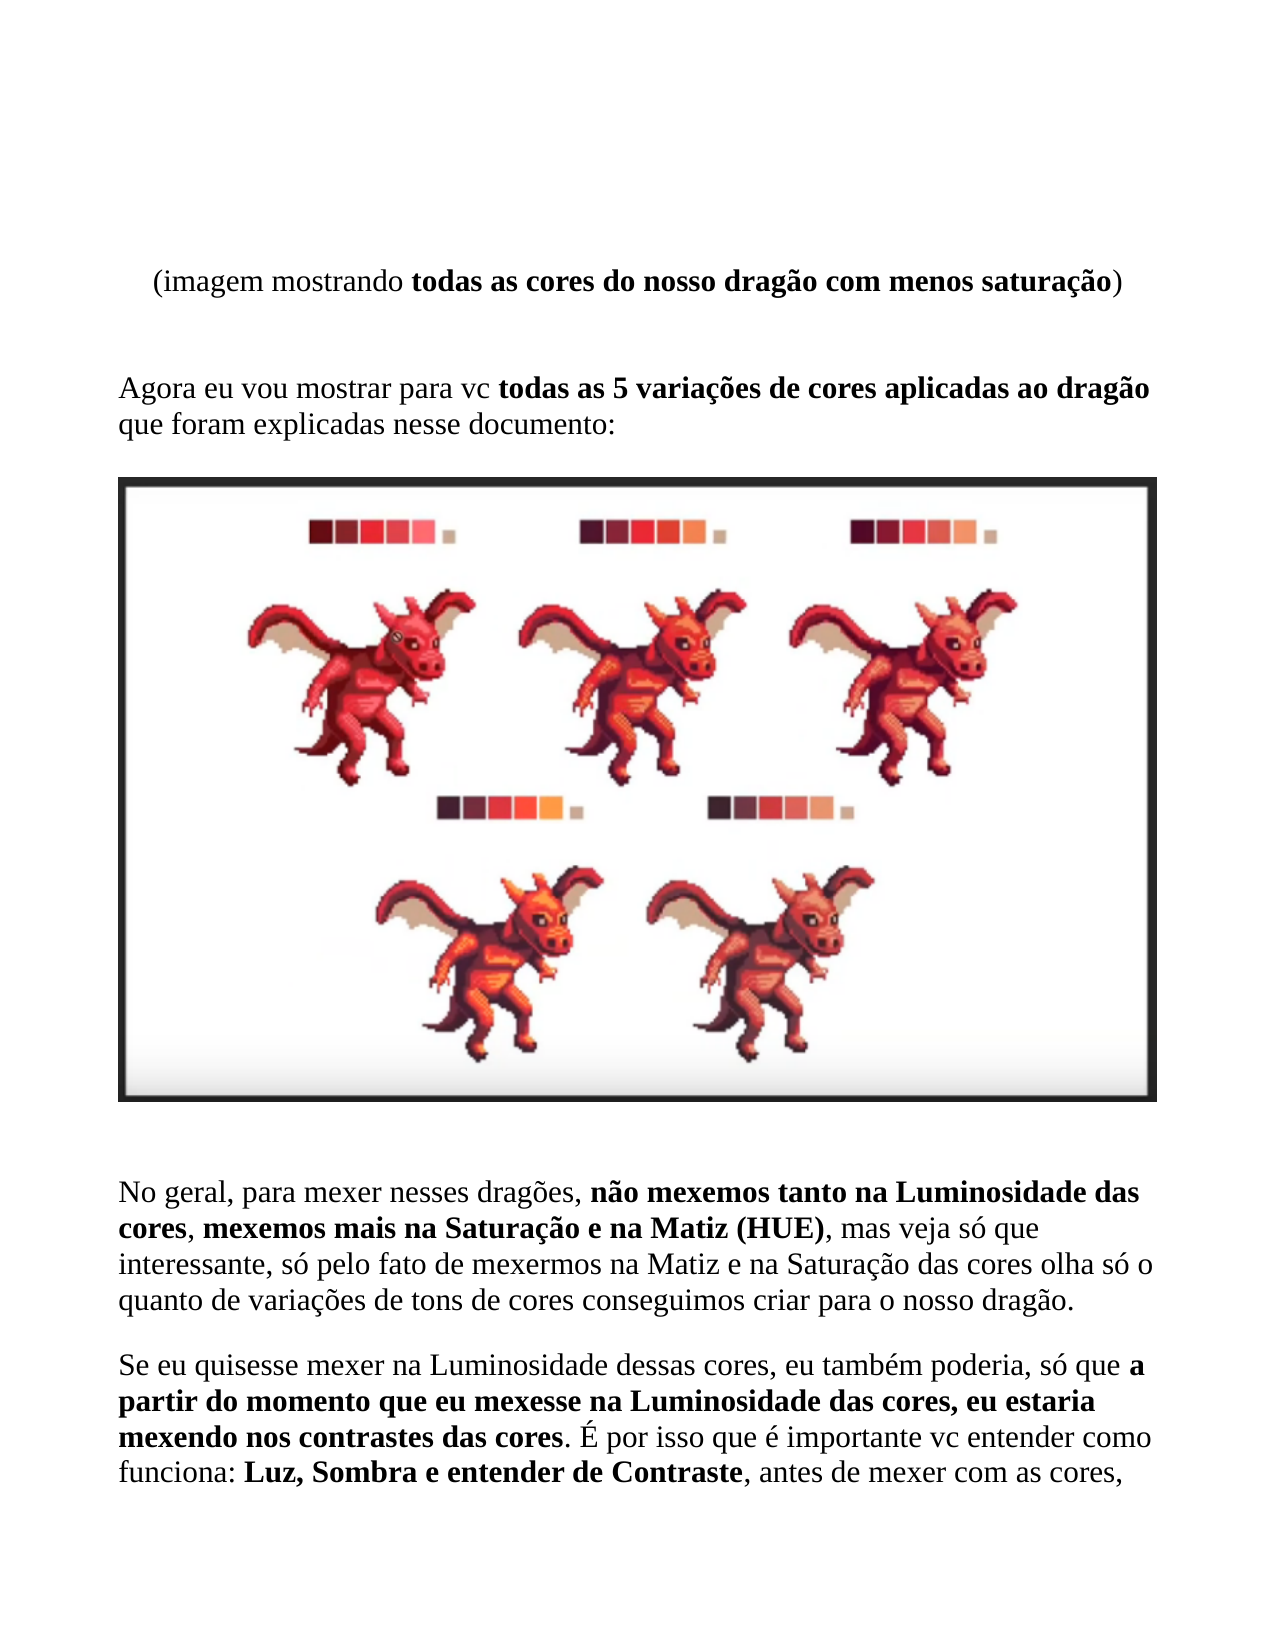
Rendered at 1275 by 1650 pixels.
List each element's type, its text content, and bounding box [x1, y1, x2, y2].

text Se eu quisesse mexer na Luminosidade dessas cores, eu também poderia, só que a partir do momento que eu mexesse na Luminosidade das cores, eu estaria mexendo nos contrastes das cores. É por isso que é importante vc entender como funciona: Luz, Sombra e entender de Contraste, antes de mexer com as cores, [118, 1346, 1157, 1490]
text Agora eu vou mostrar para vc todas as 5 variações de cores aplicadas ao dragão que foram explicadas nesse documento: [118, 370, 1157, 442]
picture [118, 477, 1157, 1102]
text No geral, para mexer nesses dragões, não mexemos tanto na Luminosidade das cores, mexemos mais na Saturação e na Matiz (HUE), mas veja só que interessante, só pelo fato de mexermos na Matiz e na Saturação das cores olha só o quanto de variações de tons de cores conseguimos criar para o nosso dragão. [118, 1173, 1157, 1317]
text (imagem mostrando todas as cores do nosso dragão com menos saturação) [118, 262, 1157, 298]
